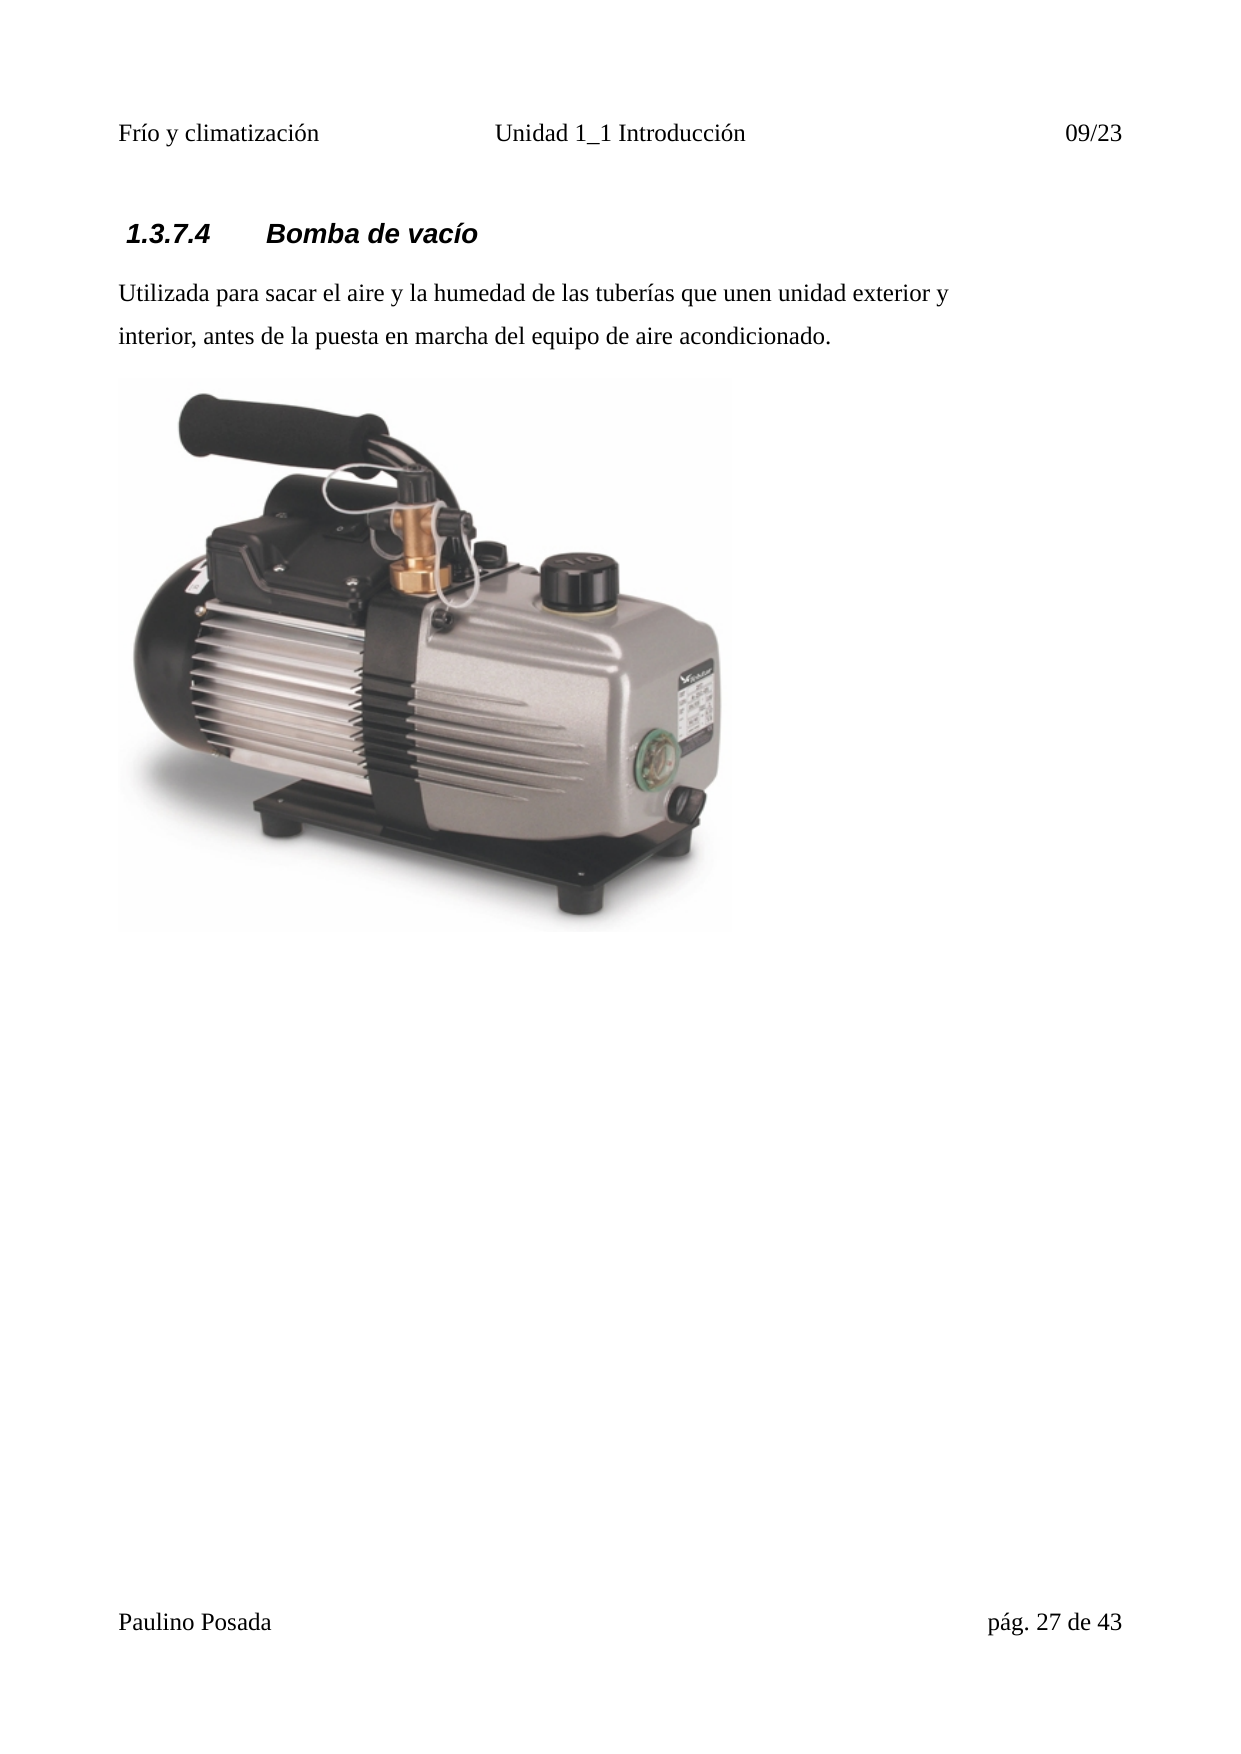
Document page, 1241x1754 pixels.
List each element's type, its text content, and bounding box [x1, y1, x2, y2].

subtitle Bomba de vacío [118, 218, 1122, 249]
text Utilizada para sacar el aire y la humedad de las tuberías que unen unidad exterior y [118, 278, 1122, 307]
text interior, antes de la puesta en marcha del equipo de aire acondicionado. [118, 321, 1122, 350]
picture [118, 378, 732, 932]
